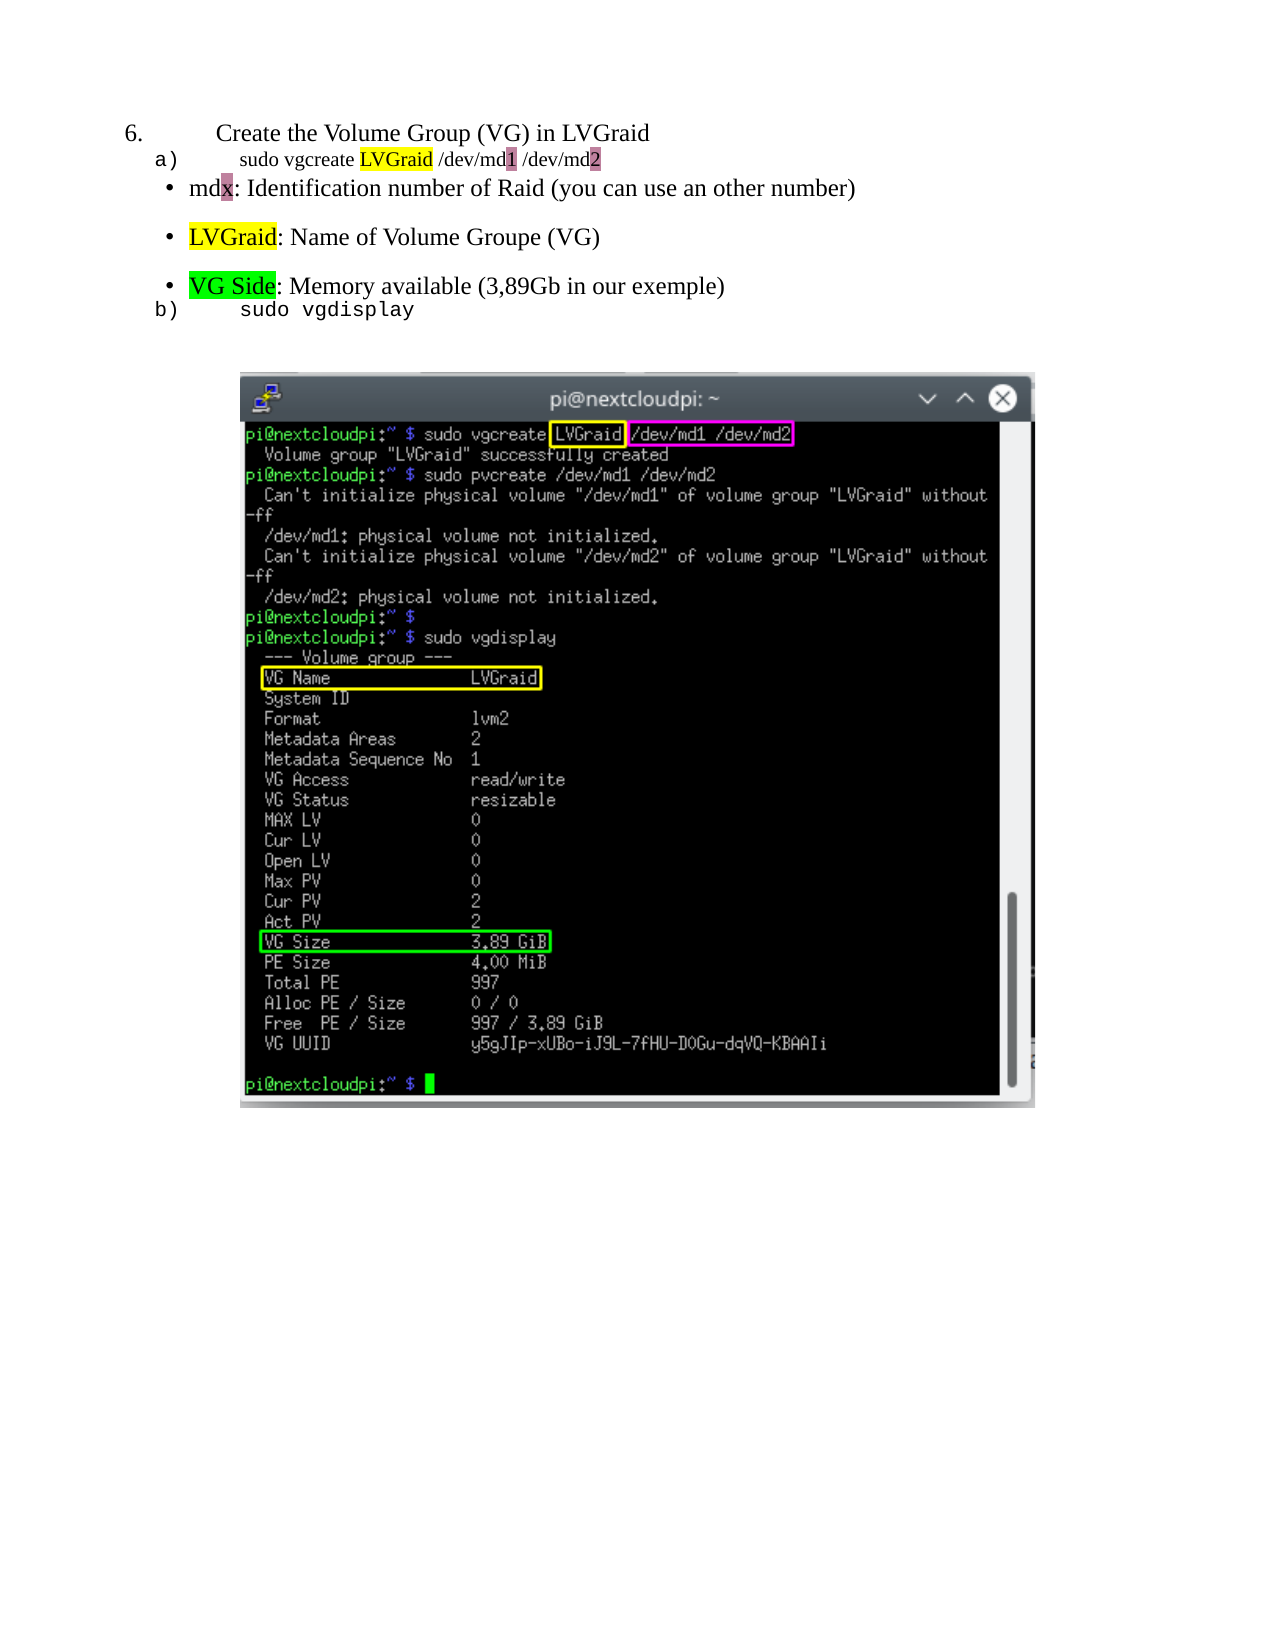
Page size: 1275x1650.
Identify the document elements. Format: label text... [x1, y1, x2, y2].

list sudo vgcreate LVGraid /dev/md1 /dev/md2 [142, 147, 1157, 173]
list LVGraid: Name of Volume Groupe (VG) [165, 222, 1157, 250]
list Create the Volume Group (VG) in LVGraid [118, 118, 1157, 147]
list VG Side: Memory available (3,89Gb in our exemple) [165, 271, 1157, 299]
list sudo vgdisplay [142, 299, 1157, 323]
list mdx: Identification number of Raid (you can use an other number) [165, 173, 1157, 201]
picture [240, 372, 1035, 1108]
